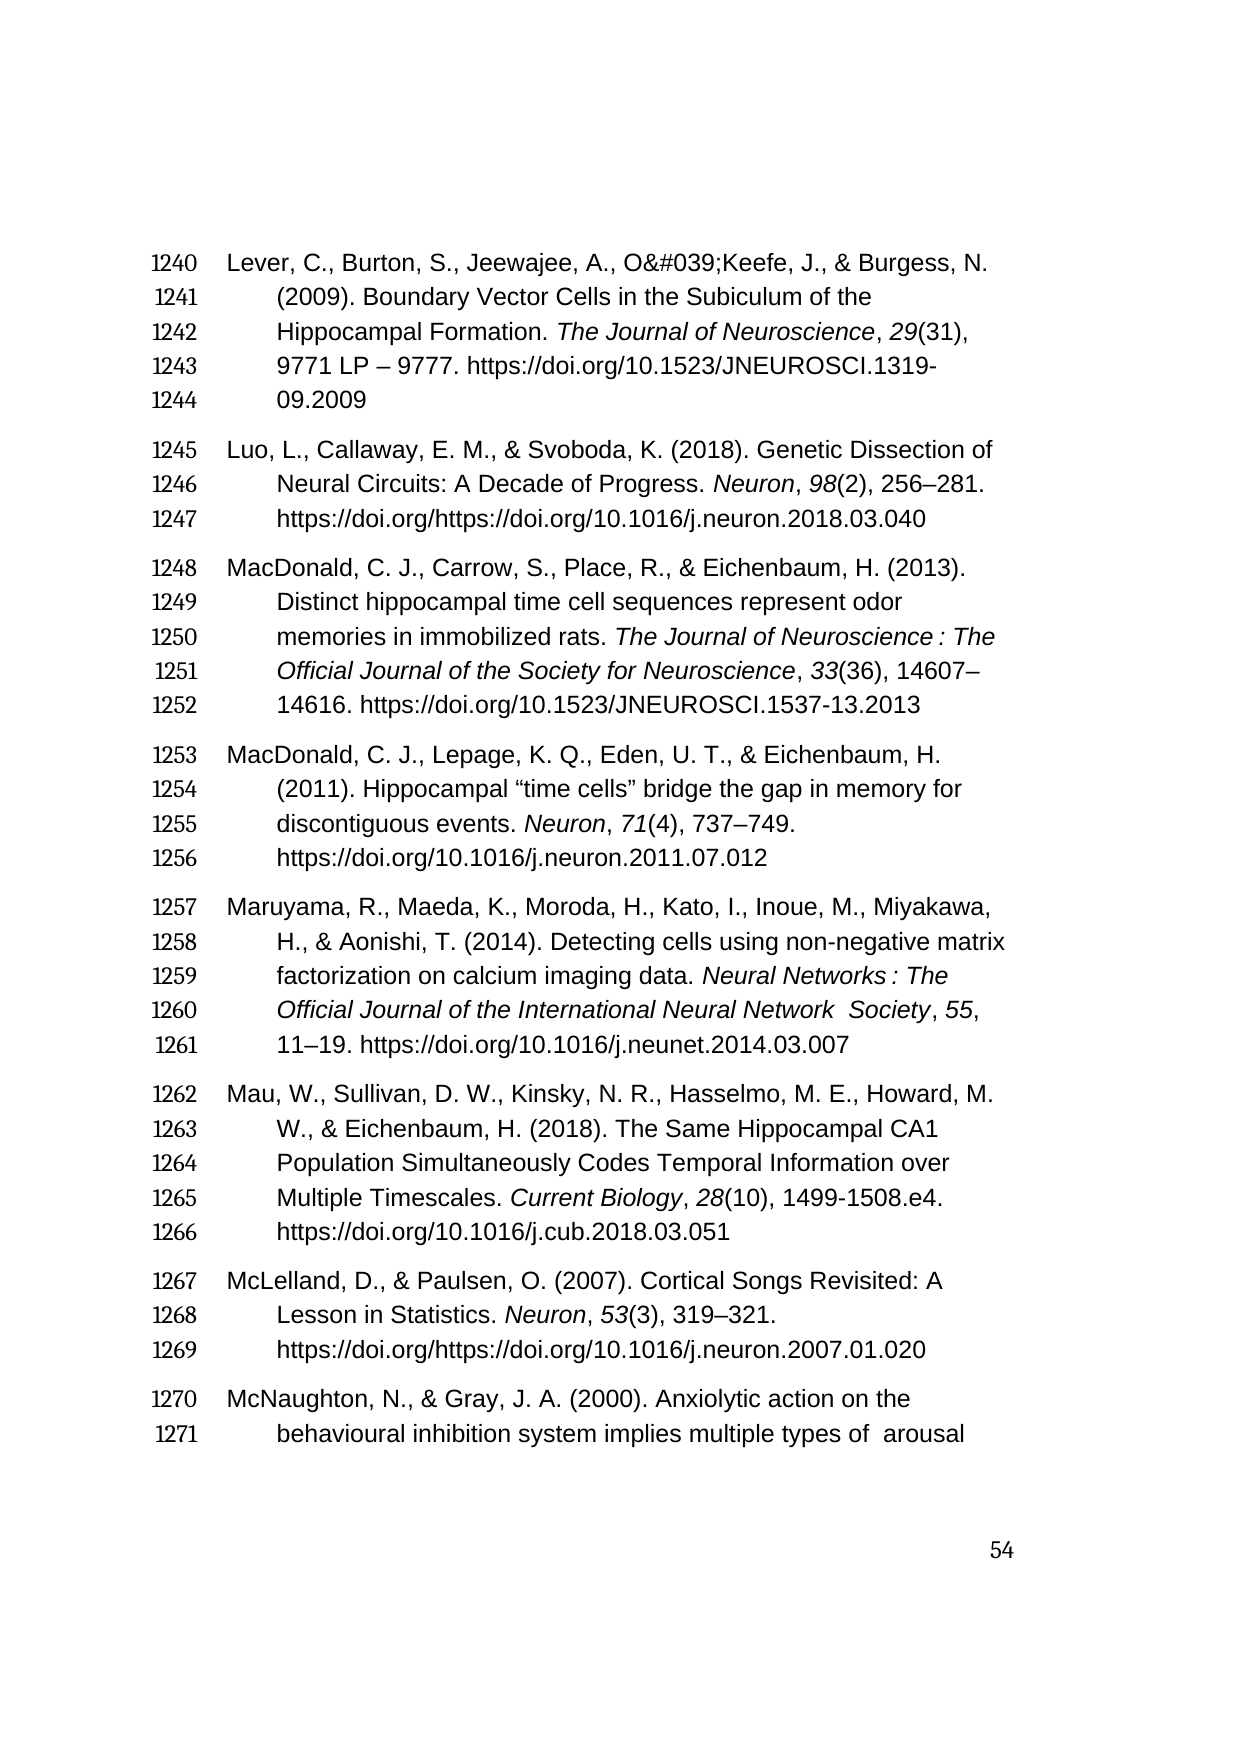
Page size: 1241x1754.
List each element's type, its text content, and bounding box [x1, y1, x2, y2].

text Luo, L., Callaway, E. M., & Svoboda, K. (2018). Genetic Dissection of Neural Circuits: A Decade of Progress. Neuron, 98(2), 256–281. https://doi.org/https://doi.org/10.1016/j.neuron.2018.03.040 [226, 434, 1014, 532]
text MacDonald, C. J., Carrow, S., Place, R., & Eichenbaum, H. (2013). Distinct hippocampal time cell sequences represent odor memories in immobilized rats. The Journal of Neuroscience : The Official Journal of the Society for Neuroscience, 33(36), 14607–14616. https://doi.org/10.1523/JNEUROSCI.1537-13.2013 [226, 553, 1014, 719]
text Mau, W., Sullivan, D. W., Kinsky, N. R., Hasselmo, M. E., Howard, M. W., & Eichenbaum, H. (2018). The Same Hippocampal CA1 Population Simultaneously Codes Temporal Information over Multiple Timescales. Current Biology, 28(10), 1499-1508.e4. https://doi.org/10.1016/j.cub.2018.03.051 [226, 1079, 1014, 1246]
text Maruyama, R., Maeda, K., Moroda, H., Kato, I., Inoue, M., Miyakawa, H., & Aonishi, T. (2014). Detecting cells using non-negative matrix factorization on calcium imaging data. Neural Networks : The Official Journal of the International Neural Network Society, 55, 11–19. https://doi.org/10.1016/j.neunet.2014.03.007 [226, 892, 1014, 1059]
text Lever, C., Burton, S., Jeewajee, A., O&#039;Keefe, J., & Burgess, N. (2009). Boundary Vector Cells in the Subiculum of the Hippocampal Formation. The Journal of Neuroscience, 29(31), 9771 LP – 9777. https://doi.org/10.1523/JNEUROSCI.1319-09.2009 [226, 248, 1014, 414]
text McLelland, D., & Paulsen, O. (2007). Cortical Songs Revisited: A Lesson in Statistics. Neuron, 53(3), 319–321. https://doi.org/https://doi.org/10.1016/j.neuron.2007.01.020 [226, 1266, 1014, 1364]
text McNaughton, N., & Gray, J. A. (2000). Anxiolytic action on the behavioural inhibition system implies multiple types of arousal [226, 1384, 1014, 1447]
text MacDonald, C. J., Lepage, K. Q., Eden, U. T., & Eichenbaum, H. (2011). Hippocampal “time cells” bridge the gap in memory for discontiguous events. Neuron, 71(4), 737–749. https://doi.org/10.1016/j.neuron.2011.07.012 [226, 739, 1014, 872]
